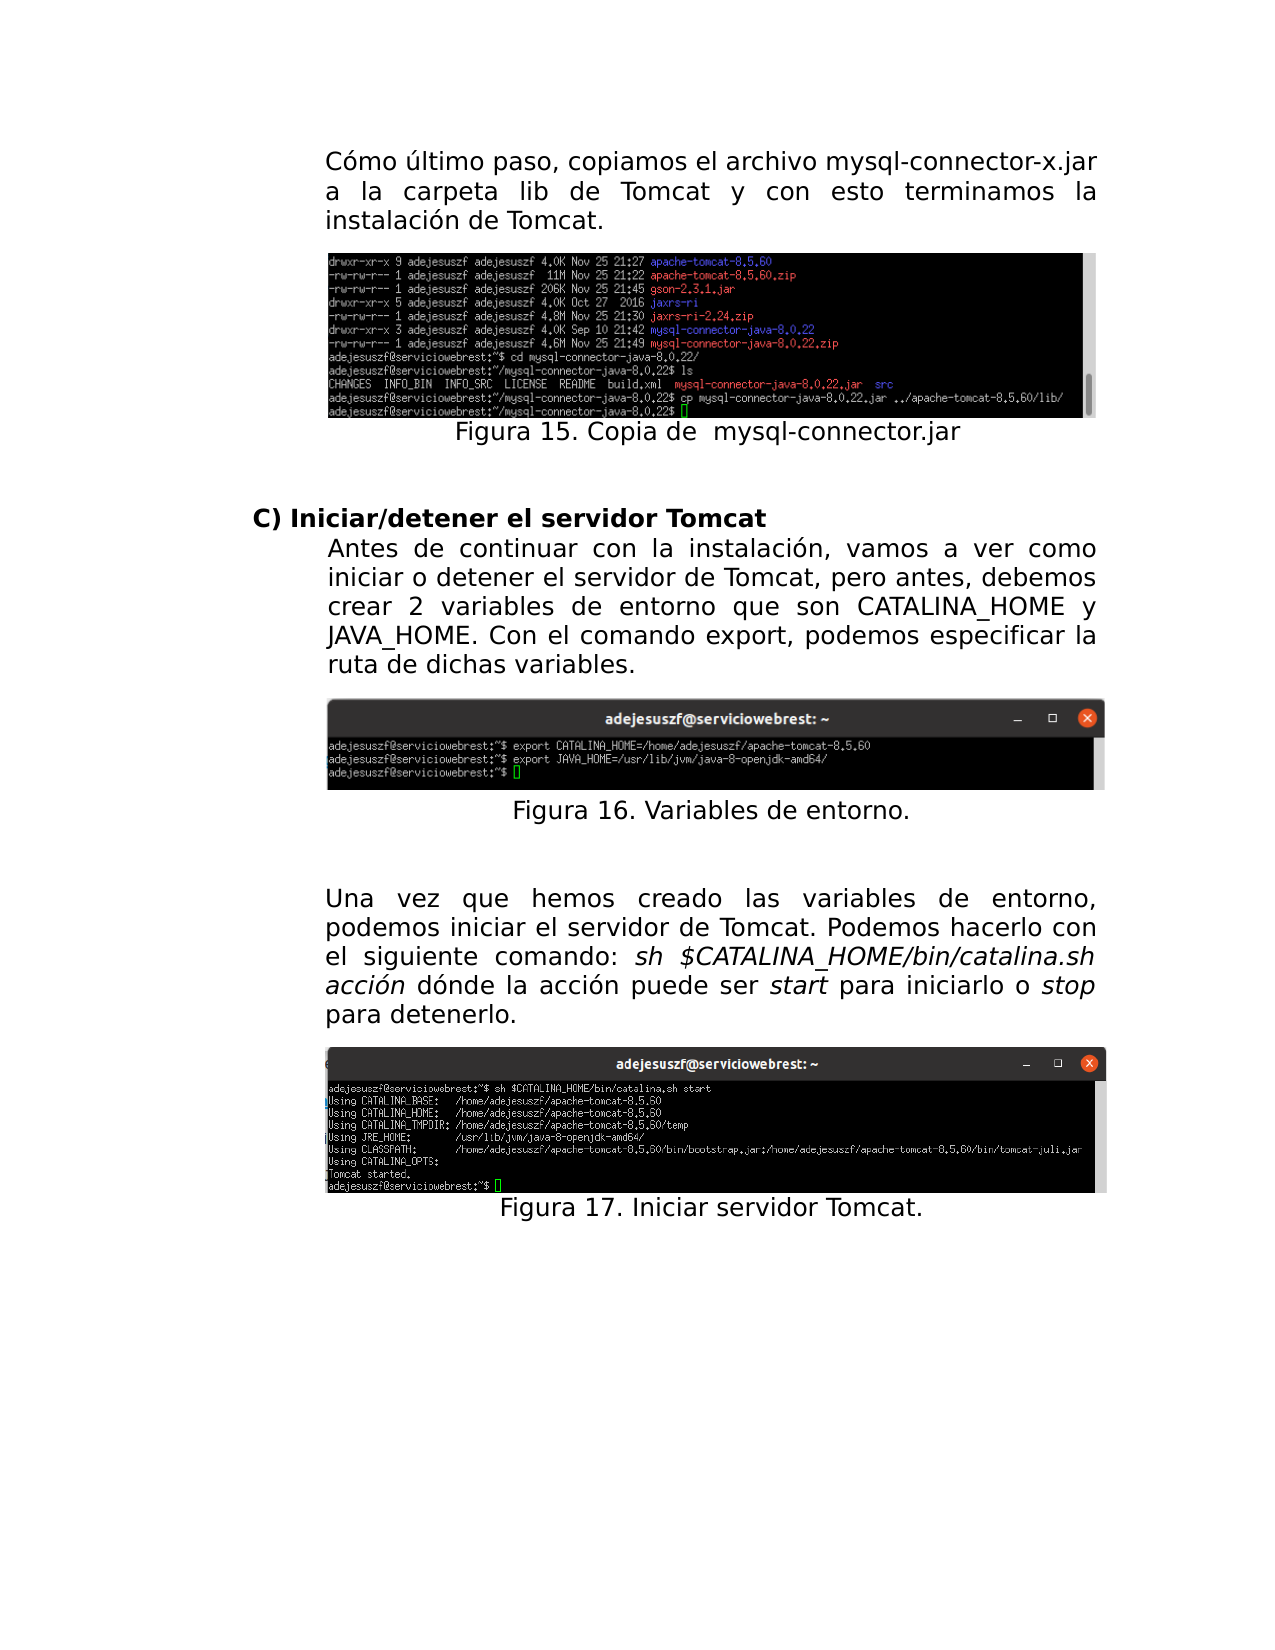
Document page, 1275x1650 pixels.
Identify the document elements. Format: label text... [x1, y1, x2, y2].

text Figura 15. Copia de mysql-connector.jar [325, 235, 1098, 446]
list Iniciar/detener el servidor Tomcat [252, 505, 1098, 534]
text Cómo último paso, copiamos el archivo mysql-connector-x.jar a la carpeta lib de Tomcat y con esto terminamos la instalación de Tomcat. [325, 148, 1098, 235]
picture [786, 253, 1096, 418]
text Figura 17. Iniciar servidor Tomcat. [325, 1030, 1098, 1222]
text Figura 16. Variables de entorno. [325, 796, 1098, 826]
text Una vez que hemos creado las variables de entorno, podemos iniciar el servidor de Tomcat. Podemos hacerlo con el siguiente comando: sh $CATALINA_HOME/bin/catalina.sh acción dónde la acción puede ser start para iniciarlo o stop para detenerlo. [325, 884, 1098, 1030]
list Antes de continuar con la instalación, vamos a ver como iniciar o detener el servidor de Tomcat, pero antes, debemos crear 2 variables de entorno que son CATALINA_HOME y JAVA_HOME. Con el comando export, podemos especificar la ruta de dichas variables. [290, 534, 1098, 680]
picture [744, 1047, 1107, 1138]
picture [789, 698, 1105, 744]
